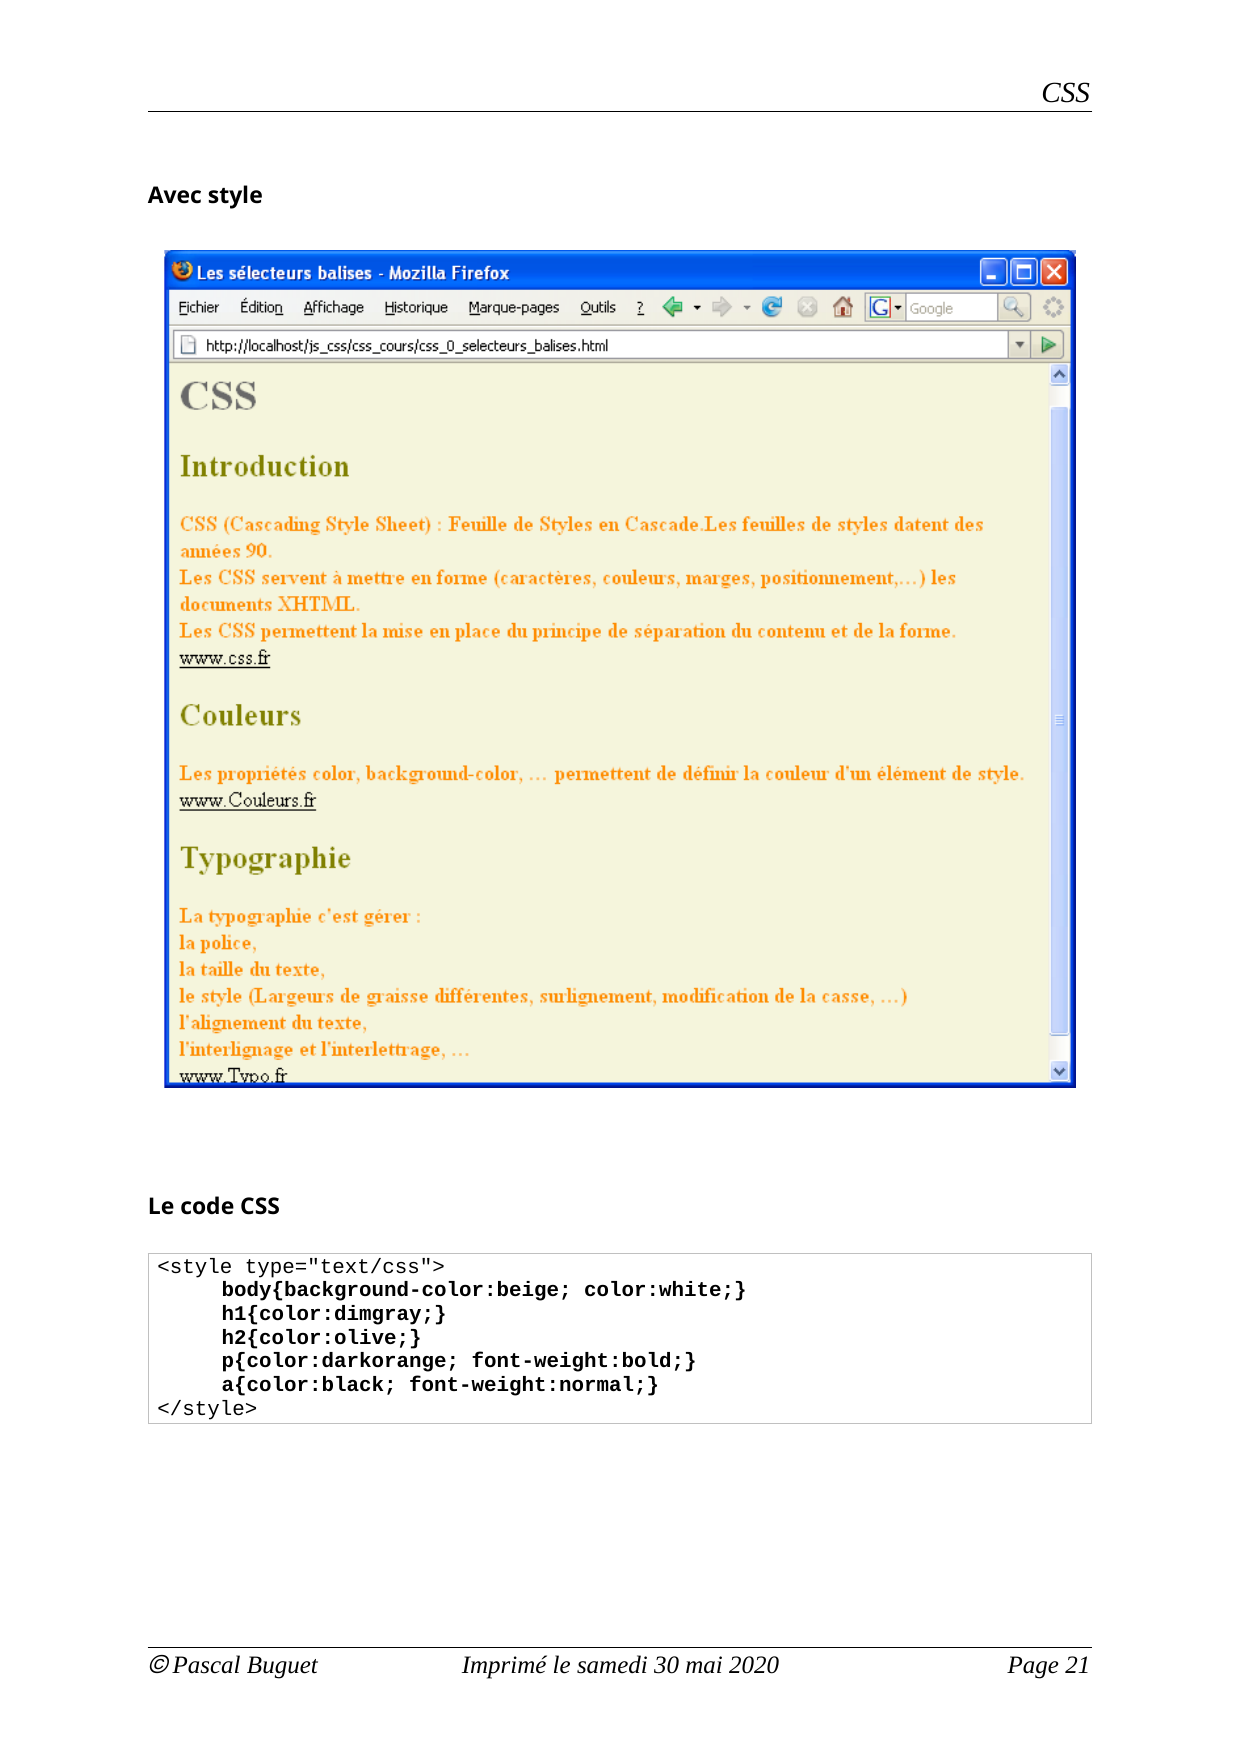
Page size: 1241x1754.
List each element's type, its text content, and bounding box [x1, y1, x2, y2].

text a{color:black; font-weight:normal;} [149, 1371, 1091, 1394]
text <style type="text/css"> [149, 1254, 1091, 1276]
text h2{color:olive;} [149, 1324, 1091, 1347]
picture [164, 250, 1076, 1088]
text Avec style [148, 179, 1092, 210]
text p{color:darkorange; font-weight:bold;} [149, 1347, 1091, 1371]
text h1{color:dimgray;} [149, 1300, 1091, 1324]
text Le code CSS [148, 1190, 1092, 1221]
text </style> [149, 1394, 1091, 1423]
text body{background-color:beige; color:white;} [149, 1276, 1091, 1300]
